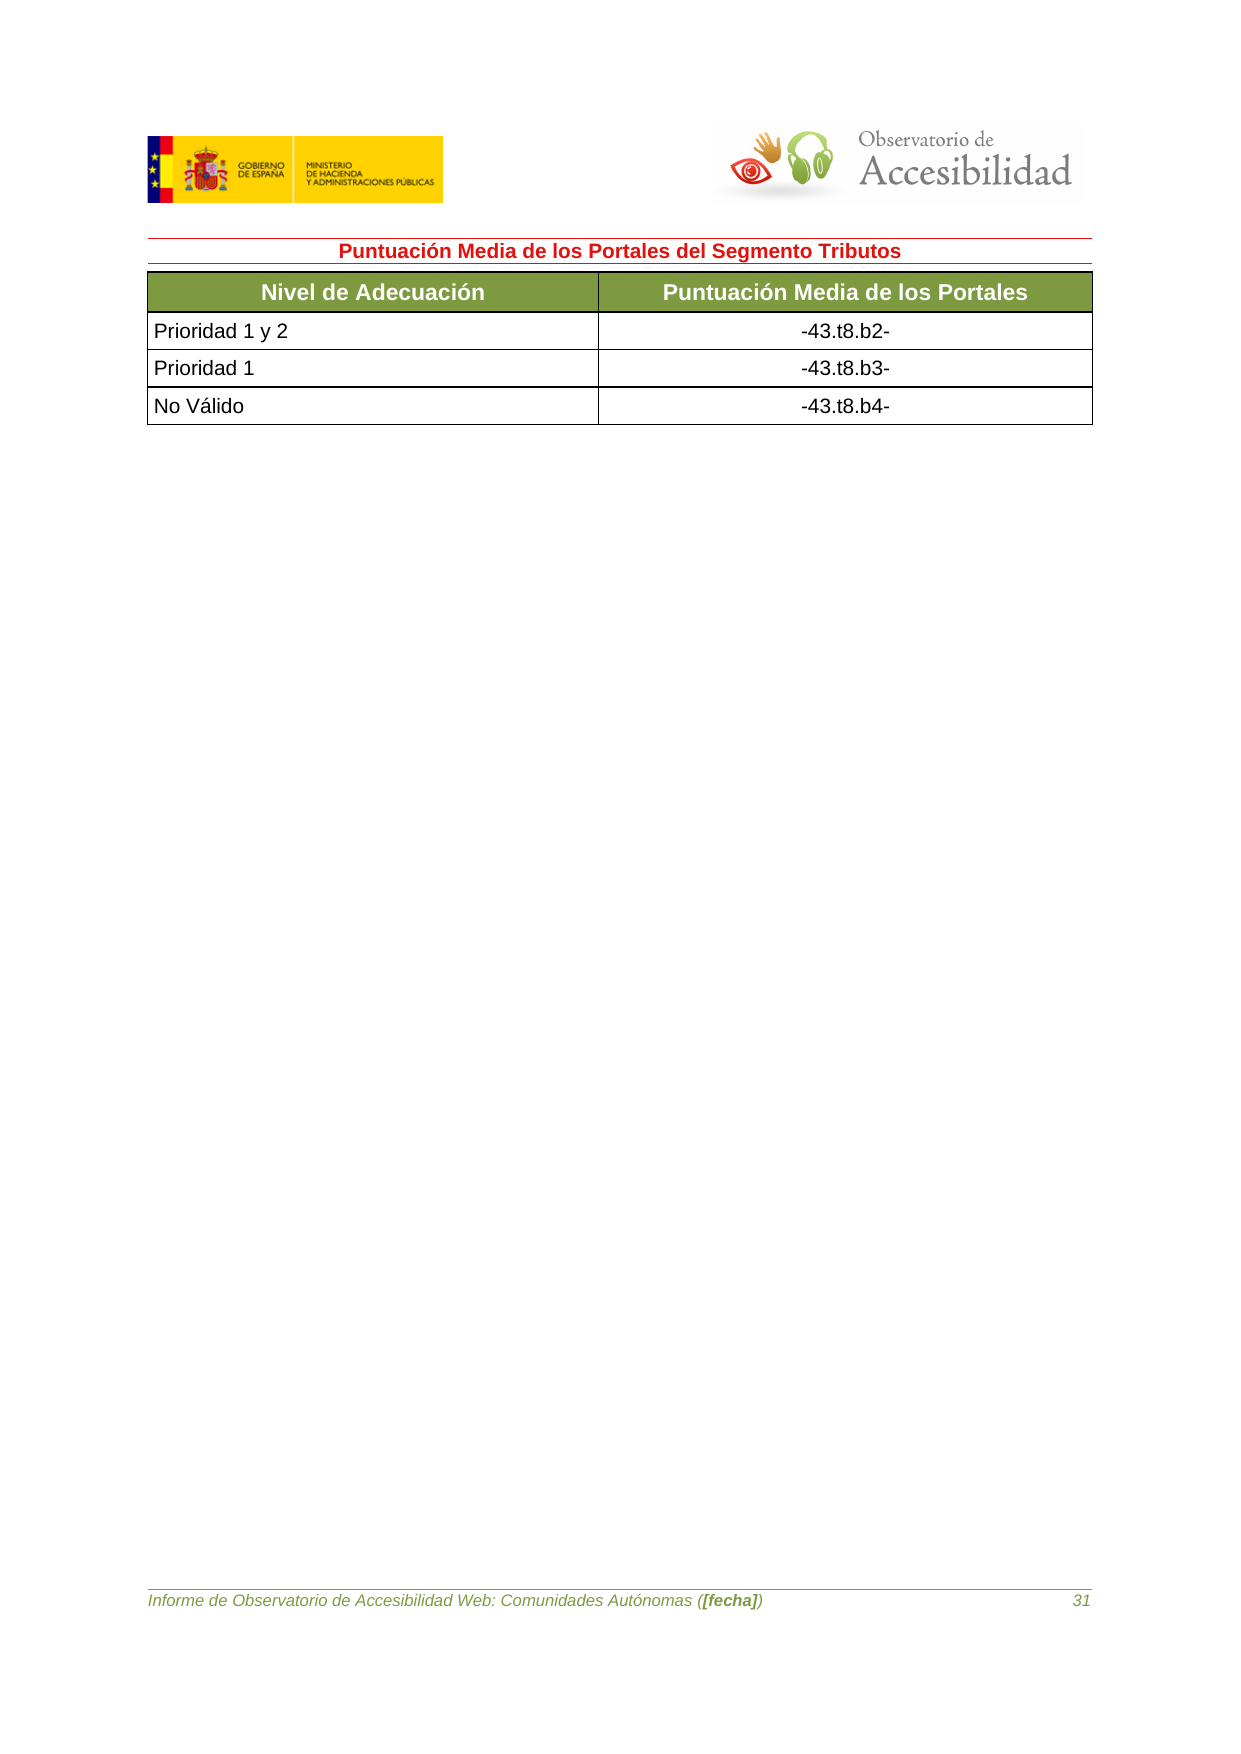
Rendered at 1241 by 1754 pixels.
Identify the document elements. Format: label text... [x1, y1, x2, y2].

text Puntuación Media de los Portales del Segmento Tributos [148, 239, 1092, 263]
picture [710, 122, 1086, 205]
table_cell -43.t8.b2- [599, 313, 1092, 349]
table_cell Prioridad 1 y 2 [148, 313, 598, 349]
table_cell -43.t8.b4- [599, 388, 1092, 424]
table_cell -43.t8.b3- [599, 350, 1092, 386]
table_header Nivel de Adecuación [148, 273, 598, 311]
table_header Puntuación Media de los Portales [599, 273, 1092, 311]
table_cell Prioridad 1 [148, 350, 598, 386]
table_cell No Válido [148, 388, 598, 424]
picture [147, 136, 443, 203]
